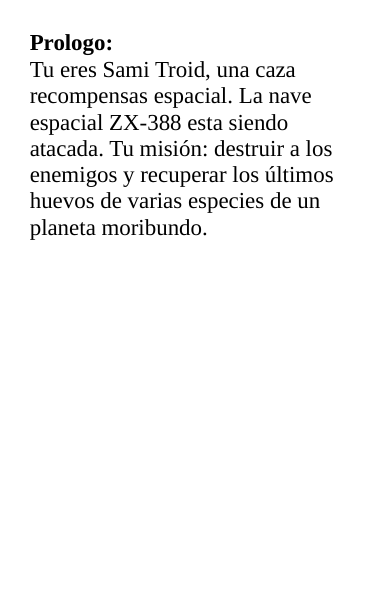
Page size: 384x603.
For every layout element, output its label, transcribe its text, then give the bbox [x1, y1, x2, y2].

text Prologo: [29, 29, 354, 56]
text Tu eres Sami Troid, una caza recompensas espacial. La nave espacial ZX-388 esta siendo atacada. Tu misión: destruir a los enemigos y recuperar los últimos huevos de varias especies de un planeta moribundo. [29, 56, 354, 240]
